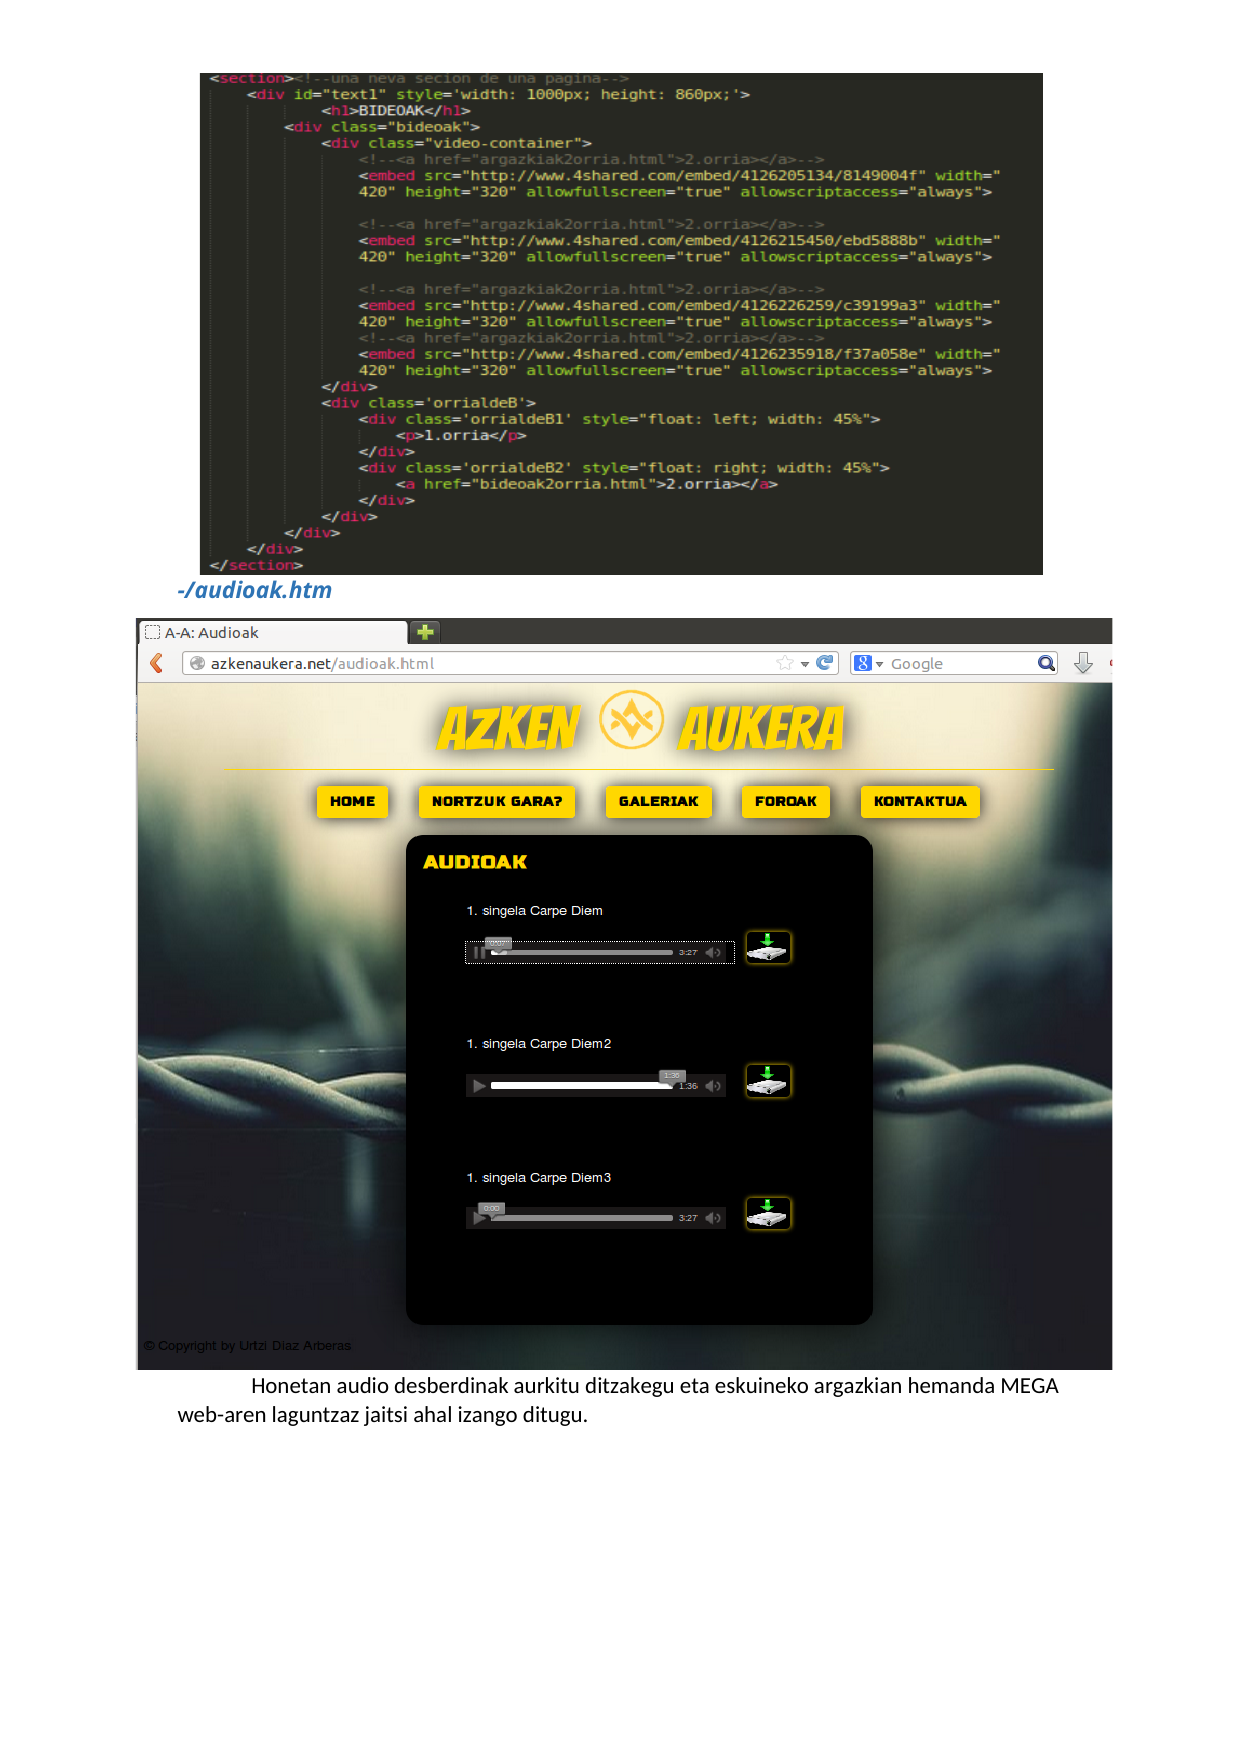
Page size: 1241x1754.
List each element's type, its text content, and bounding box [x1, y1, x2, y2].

text [177, 607, 1063, 618]
text Honetan audio desberdinak aurkitu ditzakegu eta eskuineko argazkian hemanda MEGA web-aren laguntzaz jaitsi ahal izango ditugu. [177, 1370, 1063, 1428]
picture [135, 618, 1113, 1370]
picture [199, 73, 1043, 575]
subtitle -/audioak.htm [177, 444, 1063, 606]
